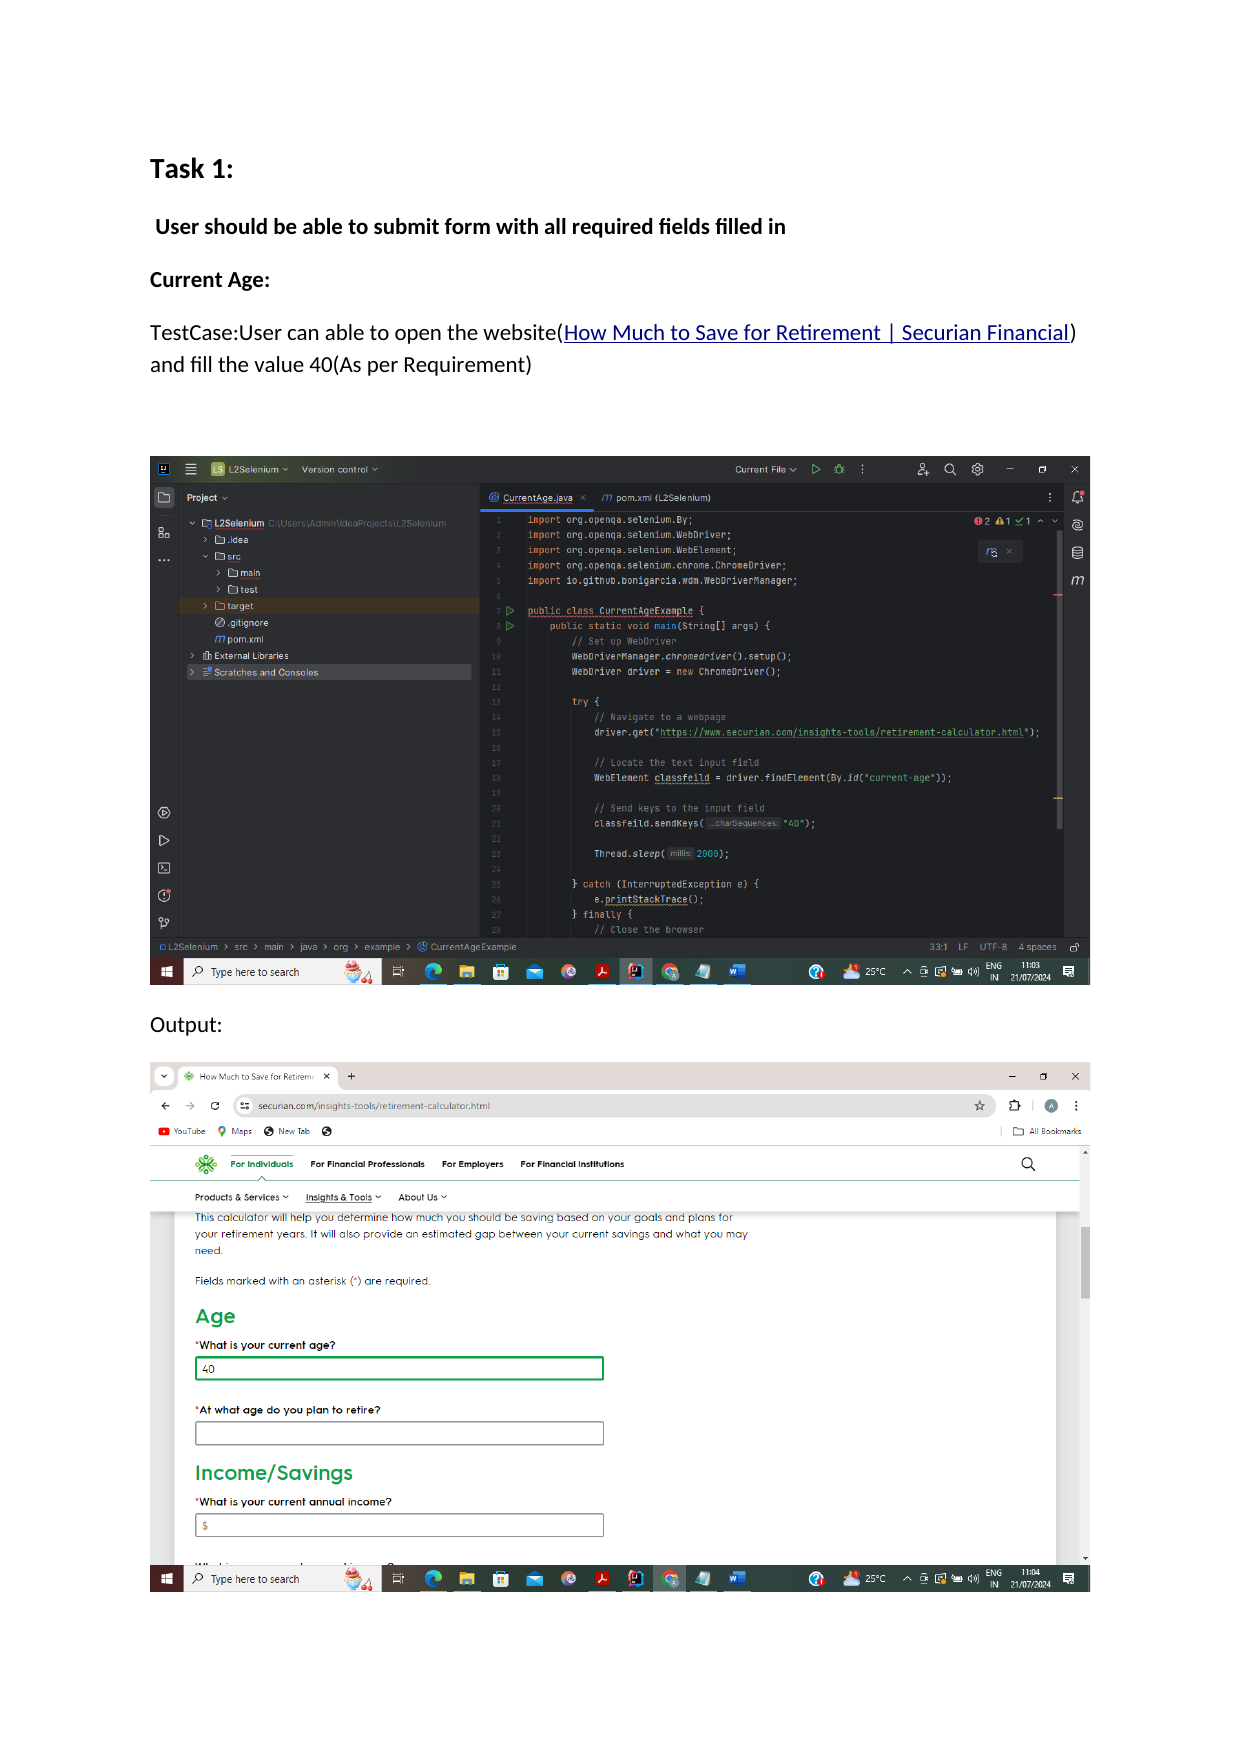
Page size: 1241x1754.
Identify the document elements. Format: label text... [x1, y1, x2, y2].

text TestCase:User can able to open the website(How Much to Save for Retirement | Securian Financial) and fill the value 40(As per Requirement) [150, 318, 1090, 378]
text Output: [150, 1010, 1090, 1038]
text Task 1: [150, 150, 1090, 186]
text Current Age: [150, 265, 1090, 293]
text User should be able to submit form with all required fields filled in [150, 212, 1090, 240]
